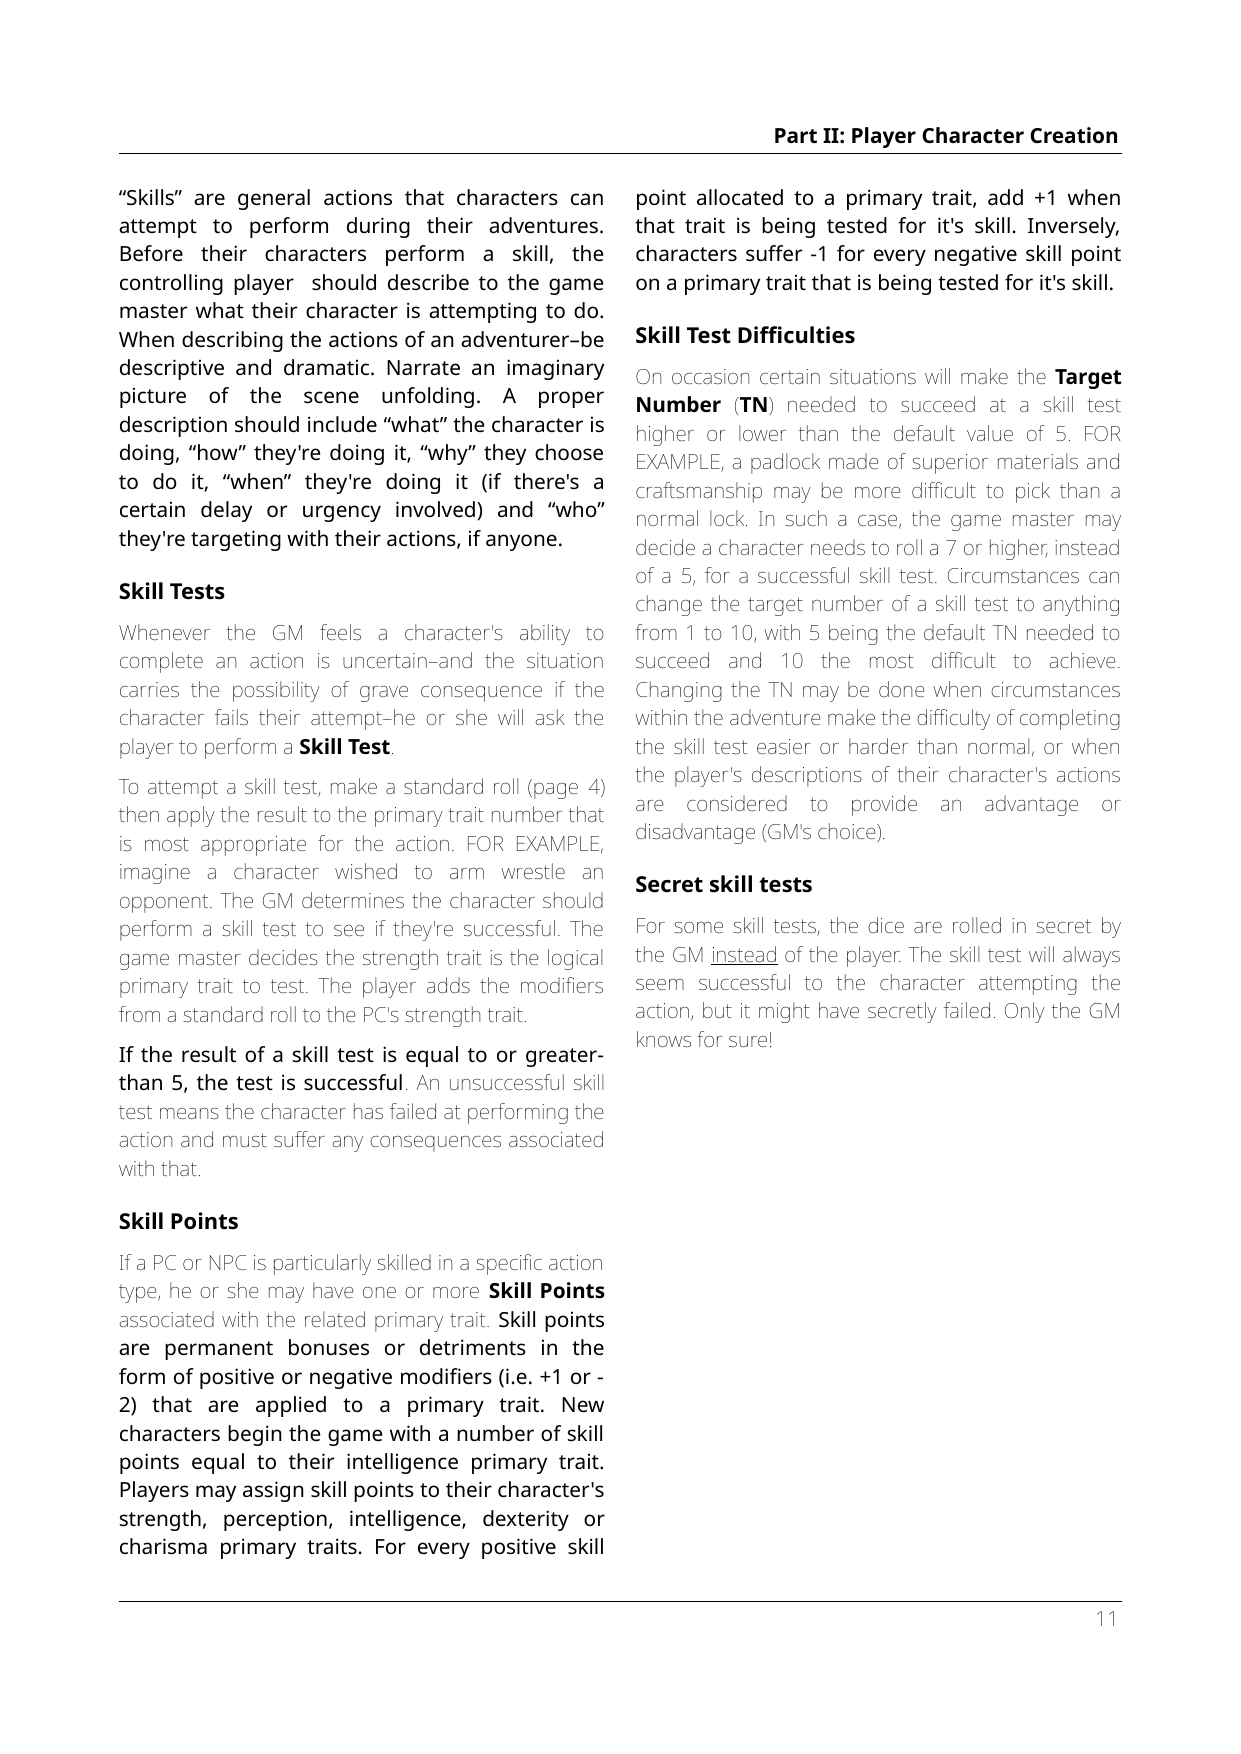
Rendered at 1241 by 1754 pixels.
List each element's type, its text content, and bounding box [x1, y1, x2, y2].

text Skill Points [118, 1206, 605, 1236]
text Skill Test Difficulties [635, 320, 1122, 350]
text For some skill tests, the dice are rolled in secret by the GM instead of the player. The skill test will always seem successful to the character attempting the action, but it might have secretly failed. Only the GM knows for sure! [635, 911, 1122, 1053]
text Secret skill tests [635, 869, 1122, 899]
text Whenever the GM feels a character's ability to complete an action is uncertain–and the situation carries the possibility of grave consequence if the character fails their attempt–he or she will ask the player to perform a Skill Test. [118, 618, 605, 760]
text If the result of a skill test is equal to or greater-than 5, the test is successful. An unsuccessful skill test means the character has failed at performing the action and must suffer any consequences associated with that. [118, 1040, 605, 1182]
text On occasion certain situations will make the Target Number (TN) needed to succeed at a skill test higher or lower than the default value of 5. FOR EXAMPLE, a padlock made of superior materials and craftsmanship may be more difficult to pick than a normal lock. In such a case, the game master may decide a character needs to roll a 7 or higher, instead of a 5, for a successful skill test. Circumstances can change the target number of a skill test to anything from 1 to 10, with 5 being the default TN needed to succeed and 10 the most difficult to achieve. Changing the TN may be done when circumstances within the adventure make the difficulty of completing the skill test easier or harder than normal, or when the player's descriptions of their character's actions are considered to provide an advantage or disadvantage (GM's choice). [635, 362, 1122, 846]
text “Skills” are general actions that characters can attempt to perform during their adventures. Before their characters perform a skill, the controlling player should describe to the game master what their character is attempting to do. When describing the actions of an adventurer–be descriptive and dramatic. Narrate an imaginary picture of the scene unfolding. A proper description should include “what” the character is doing, “how” they're doing it, “why” they choose to do it, “when” they're doing it (if there's a certain delay or urgency involved) and “who” they're targeting with their actions, if anyone. [118, 183, 605, 552]
text Skill Tests [118, 576, 605, 606]
text If a PC or NPC is particularly skilled in a specific action type, he or she may have one or more Skill Points associated with the related primary trait. Skill points are permanent bonuses or detriments in the form of positive or negative modifiers (i.e. +1 or -2) that are applied to a primary trait. New characters begin the game with a number of skill points equal to their intelligence primary trait. Players may assign skill points to their character's strength, perception, intelligence, dexterity or charisma primary traits. For every positive skill [118, 1248, 605, 1561]
text point allocated to a primary trait, add +1 when that trait is being tested for it's skill. Inversely, characters suffer -1 for every negative skill point on a primary trait that is being tested for it's skill. [635, 183, 1122, 296]
text To attempt a skill test, make a standard roll (page 3) then apply the result to the primary trait number that is most appropriate for the action. FOR EXAMPLE, imagine a character wished to arm wrestle an opponent. The GM determines the character should perform a skill test to see if they're successful. The game master decides the strength trait is the logical primary trait to test. The player adds the modifiers from a standard roll to the PC's strength trait. [118, 772, 605, 1028]
